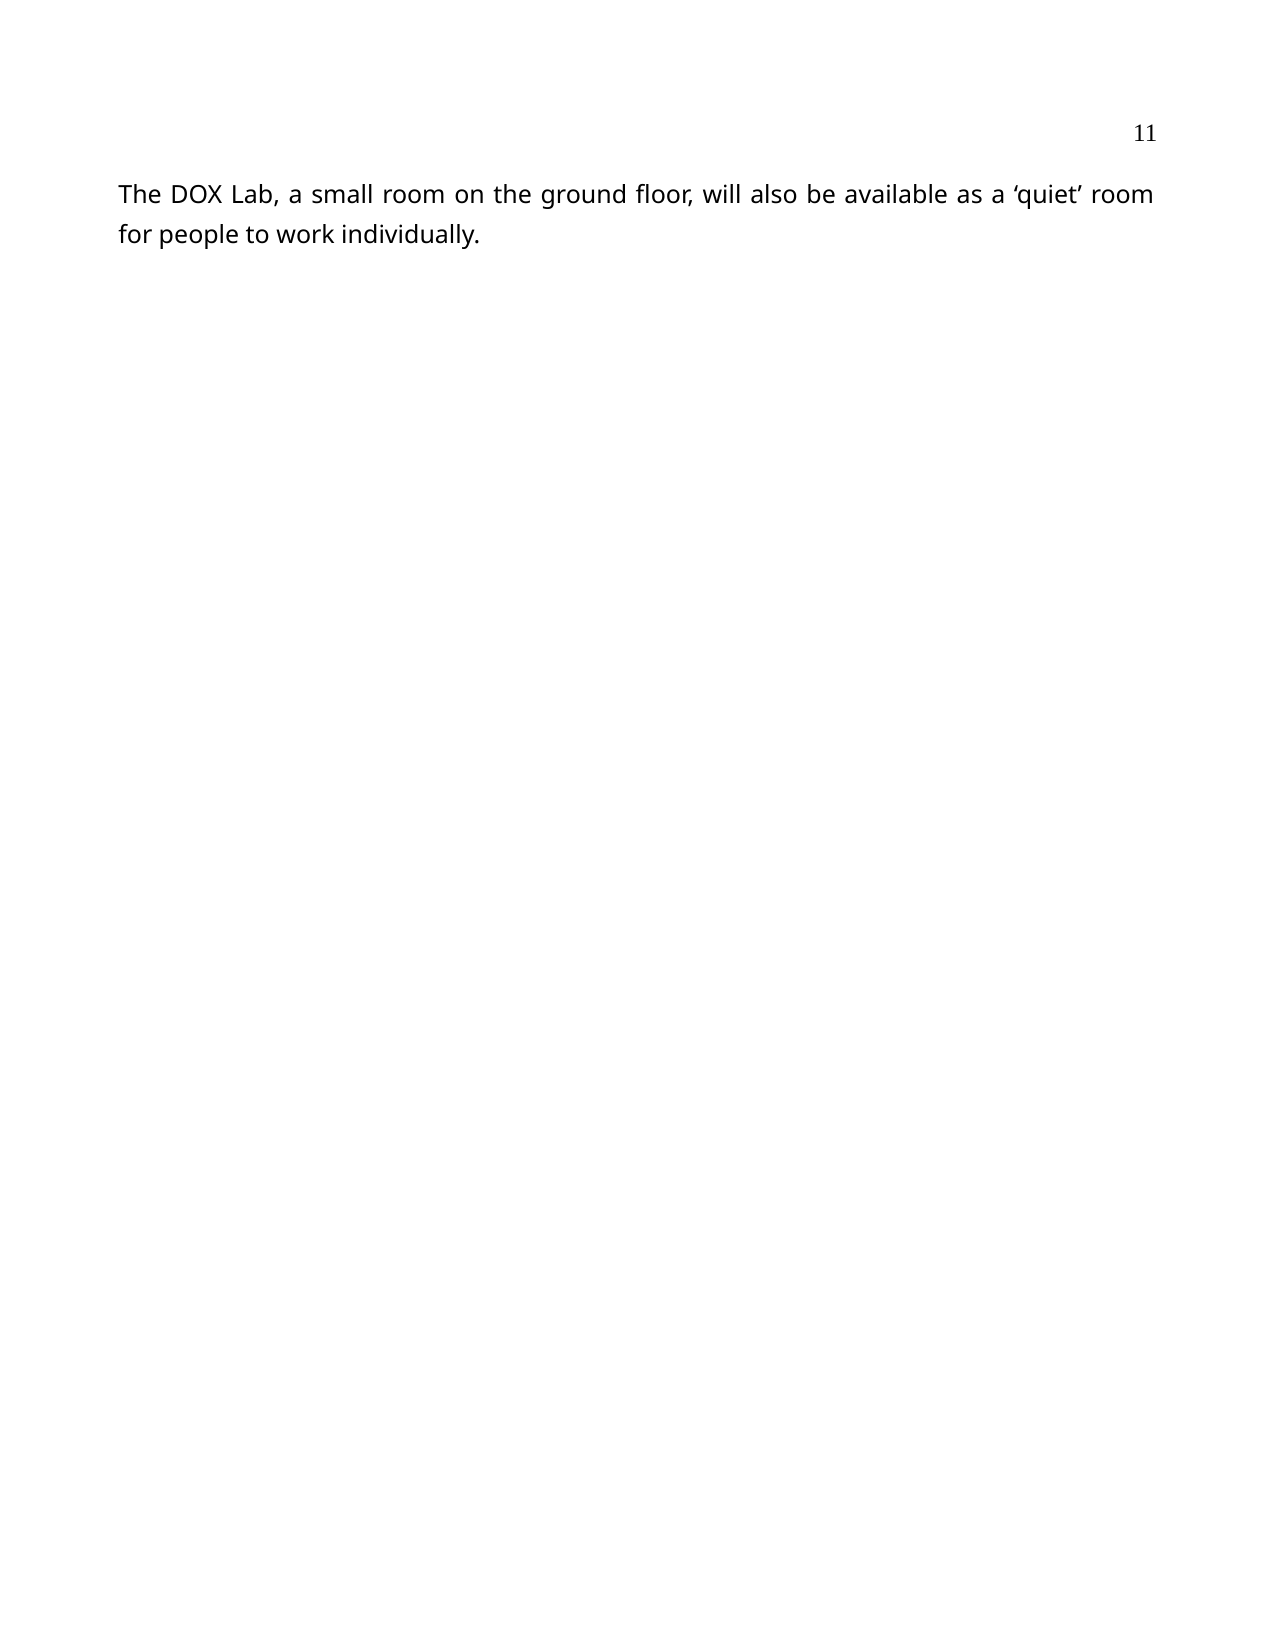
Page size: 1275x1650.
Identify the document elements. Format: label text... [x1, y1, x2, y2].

text The DOX Lab, a small room on the ground floor, will also be available as a ‘quiet’ room for people to work individually. [118, 176, 1157, 251]
